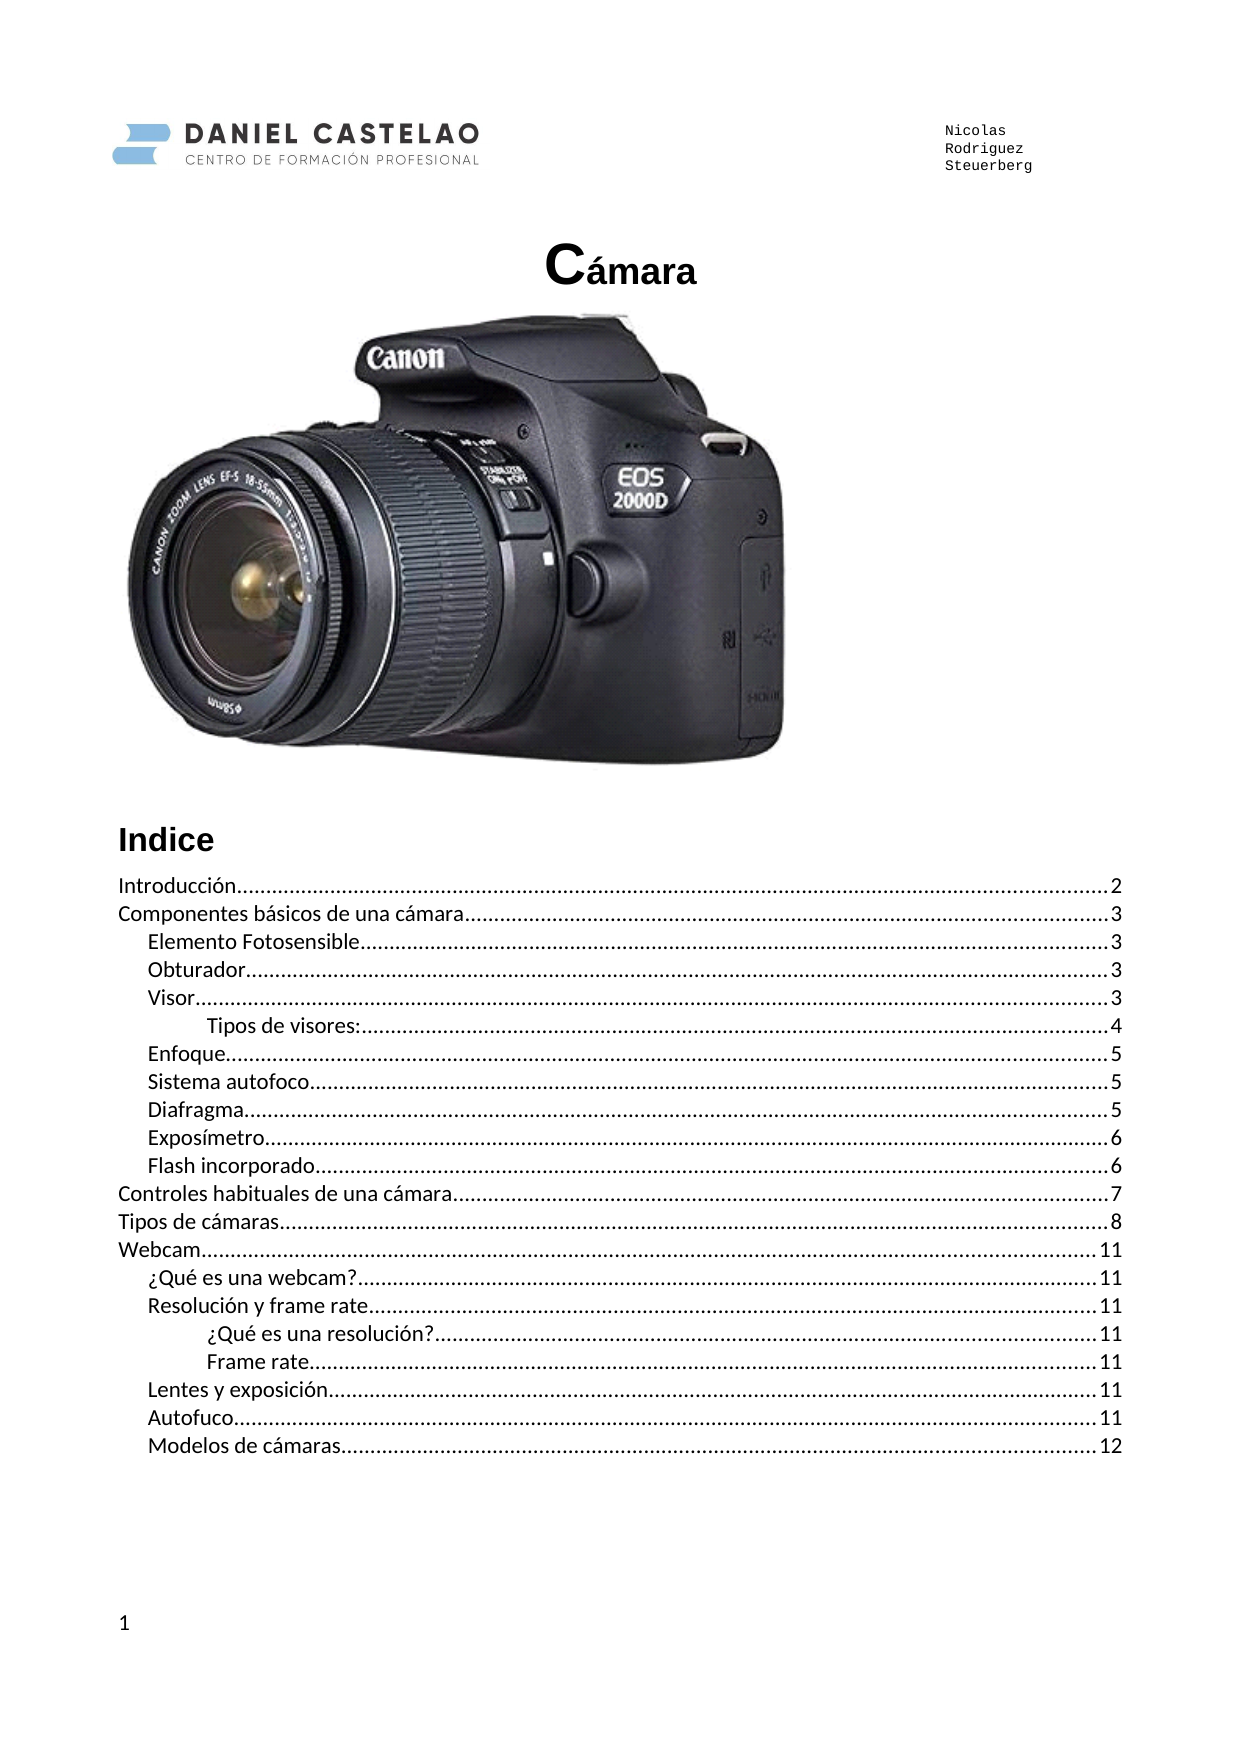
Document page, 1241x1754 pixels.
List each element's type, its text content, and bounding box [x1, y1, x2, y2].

text Frame rate 11 [207, 1347, 1122, 1375]
text Lentes y exposición 11 [148, 1375, 1122, 1403]
text Tipos de visores: 4 [207, 1011, 1122, 1039]
text Webcam 11 [118, 1235, 1122, 1263]
text Componentes básicos de una cámara 3 [118, 899, 1122, 927]
picture [112, 118, 491, 170]
text Diafragma 5 [148, 1095, 1122, 1123]
text Exposímetro 6 [148, 1123, 1122, 1151]
text Introducción 2 [118, 871, 1122, 899]
text Enfoque 5 [148, 1039, 1122, 1067]
text Autofuco 11 [148, 1403, 1122, 1431]
text Controles habituales de una cámara 7 [118, 1179, 1122, 1207]
text Obturador 3 [148, 955, 1122, 983]
subtitle Indice [118, 820, 1122, 858]
text Cámara [118, 229, 1122, 296]
text Sistema autofoco 5 [148, 1067, 1122, 1095]
text Modelos de cámaras 12 [148, 1431, 1122, 1459]
text Resolución y frame rate 11 [148, 1291, 1122, 1319]
text ¿Qué es una resolución? 11 [207, 1319, 1122, 1347]
text Tipos de cámaras 8 [118, 1207, 1122, 1235]
text Flash incorporado 6 [148, 1151, 1122, 1179]
text Elemento Fotosensible 3 [148, 927, 1122, 955]
text ¿Qué es una webcam? 11 [148, 1263, 1122, 1291]
text Visor 3 [148, 983, 1122, 1011]
